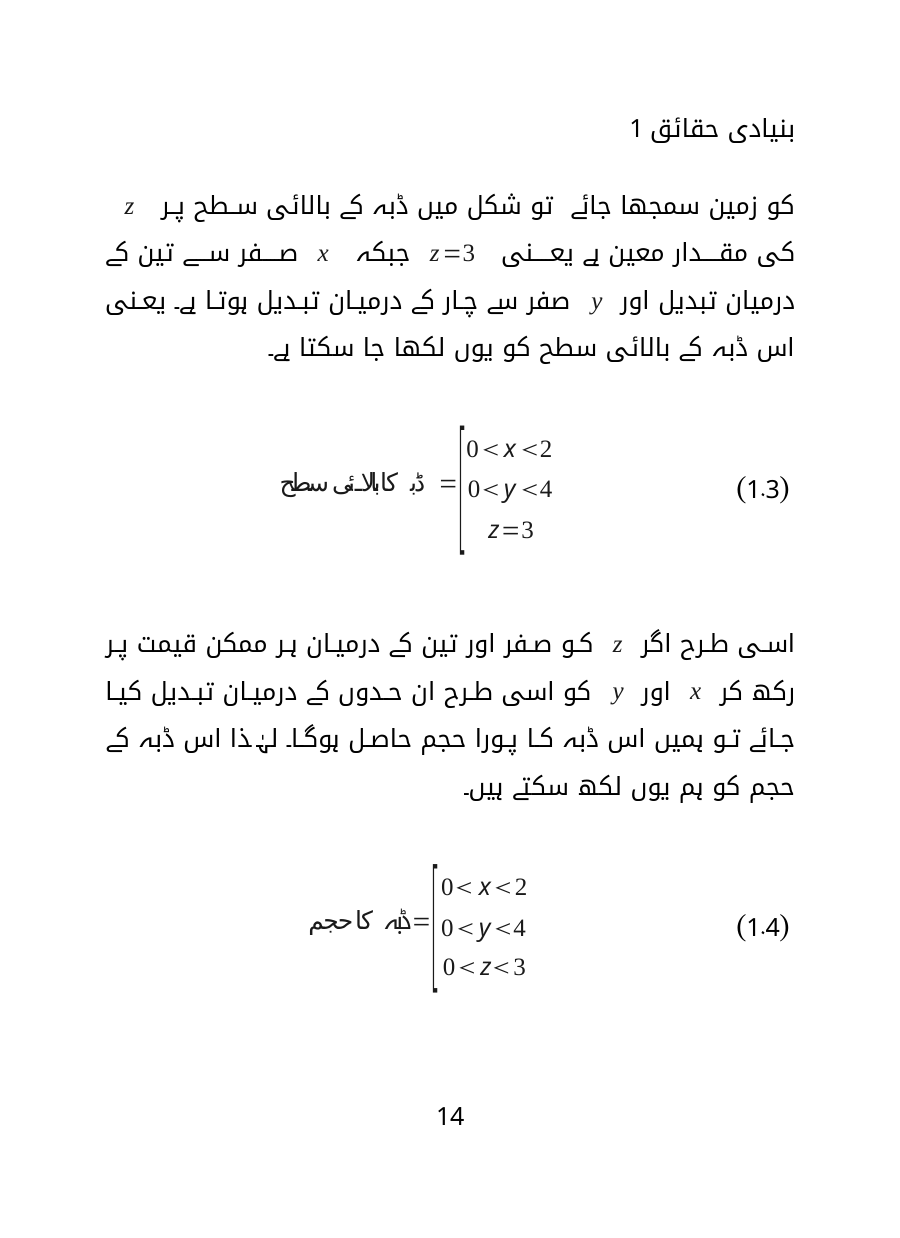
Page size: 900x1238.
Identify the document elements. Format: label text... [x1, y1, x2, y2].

table_header (1.4) [718, 857, 795, 1012]
table_header (1.3) [718, 419, 795, 574]
text اسی طرح اگرکو صفر اور تین کے درمیان ہر ممکن قیمت پر رکھ کراورکو اسی طرح ان حدوں کے درمیان تبدیل کیا جائے تو ہمیں اس ڈبہ کا پورا حجم حاصل ہوگا۔ لہٰذا اس ڈبہ کے حجم کو ہم یوں لکھ سکتے ہیں۔ [105, 621, 795, 810]
text کارتیسی محدد کے نظام میں اگر ہم متغیرہکو صفر رکھیں اورکو تبدیل کریں تو ہمیں سطح ملتی ہے۔ اس طرح اگر شکل 1.2 میں نکتہ ہو اورسطح کو زمین سمجھا جائے تو شکل میں ڈبہ کے بالائی سطح پر کی مقدار معین ہے یعنی جبکہ صفر سے تین کے درمیان تبدیل اورصفر سے چار کے درمیان تبدیل ہوتا ہے۔ یعنی اس ڈبہ کے بالائی سطح کو یوں لکھا جا سکتا ہے۔ [105, 182, 795, 372]
table_header [105, 857, 718, 1012]
table_header [105, 419, 718, 574]
